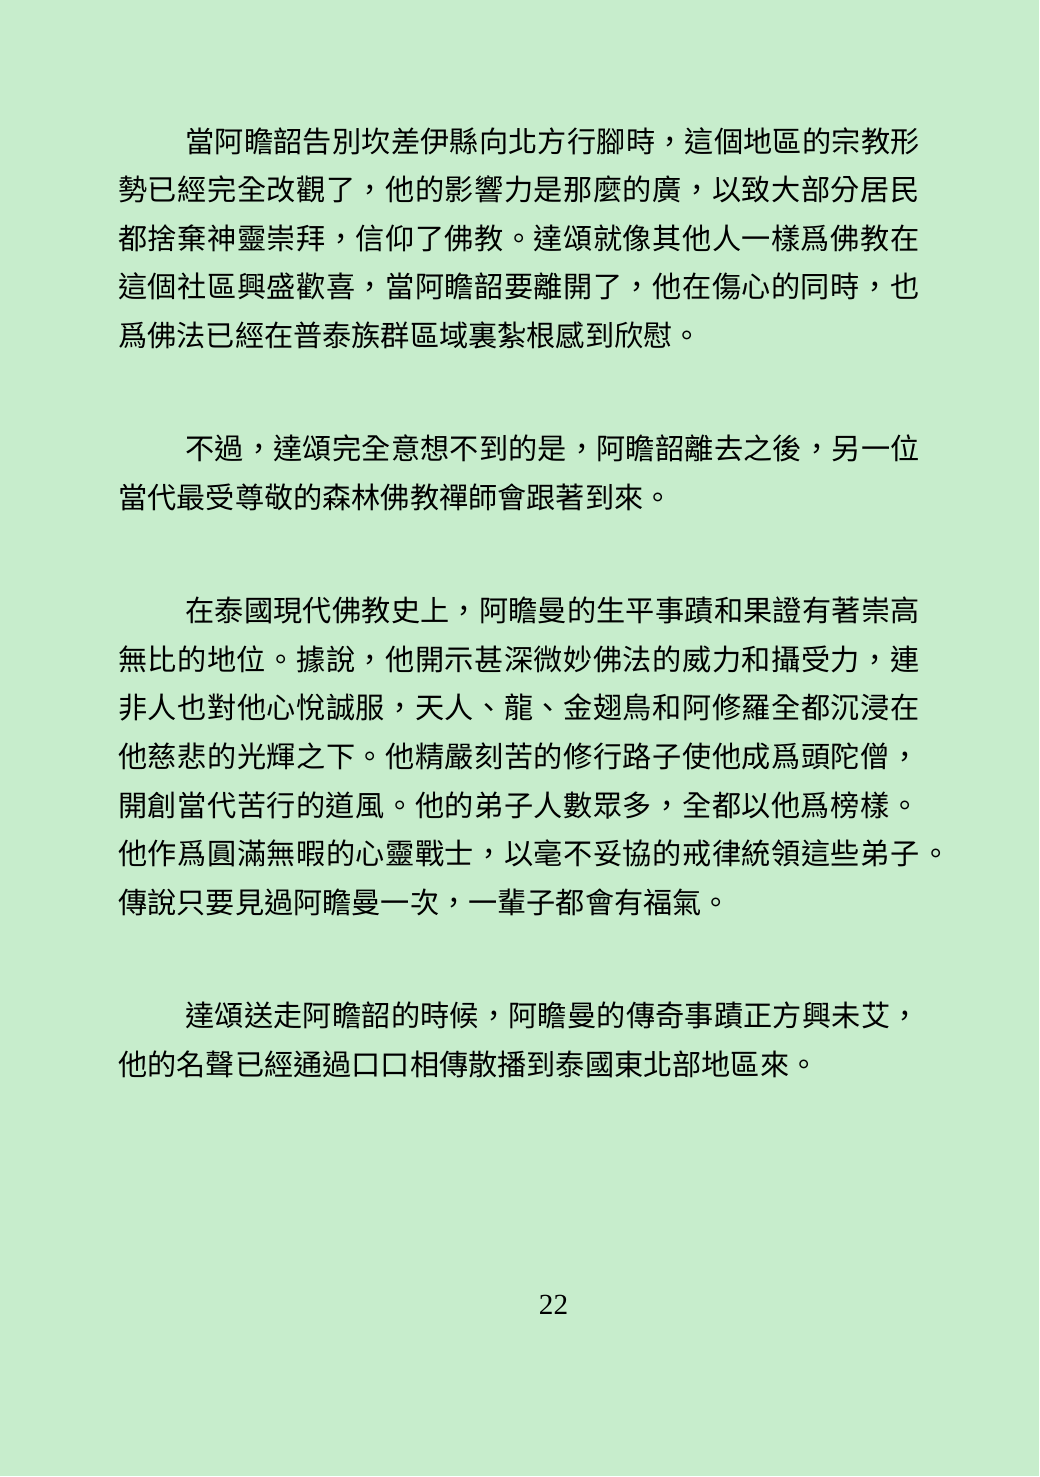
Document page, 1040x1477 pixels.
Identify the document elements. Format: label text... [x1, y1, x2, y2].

text 不過，達頌完全意想不到的是，阿瞻韶離去之後，另一位當代最受尊敬的森林佛教禪師會跟著到來。 [118, 426, 921, 517]
text 當阿瞻韶告別坎差伊縣向北方行腳時，這個地區的宗教形勢已經完全改觀了，他的影響力是那麼的廣，以致大部分居民都捨棄神靈崇拜，信仰了佛教。達頌就像其他人一樣爲佛教在這個社區興盛歡喜，當阿瞻韶要離開了，他在傷心的同時，也爲佛法已經在普泰族群區域裏紮根感到欣慰。 [118, 118, 921, 354]
text 達頌送走阿瞻韶的時候，阿瞻曼的傳奇事蹟正方興未艾，他的名聲已經通過口口相傳散播到泰國東北部地區來。 [118, 993, 921, 1083]
text 在泰國現代佛教史上，阿瞻曼的生平事蹟和果證有著崇高無比的地位。據說，他開示甚深微妙佛法的威力和攝受力，連非人也對他心悅誠服，天人、龍、金翅鳥和阿修羅全都沉浸在他慈悲的光輝之下。他精嚴刻苦的修行路子使他成爲頭陀僧，開創當代苦行的道風。他的弟子人數眾多，全都以他爲榜樣。他作爲圓滿無暇的心靈戰士，以毫不妥協的戒律統領這些弟子。傳說只要見過阿瞻曼一次，一輩子都會有福氣。 [118, 588, 921, 921]
